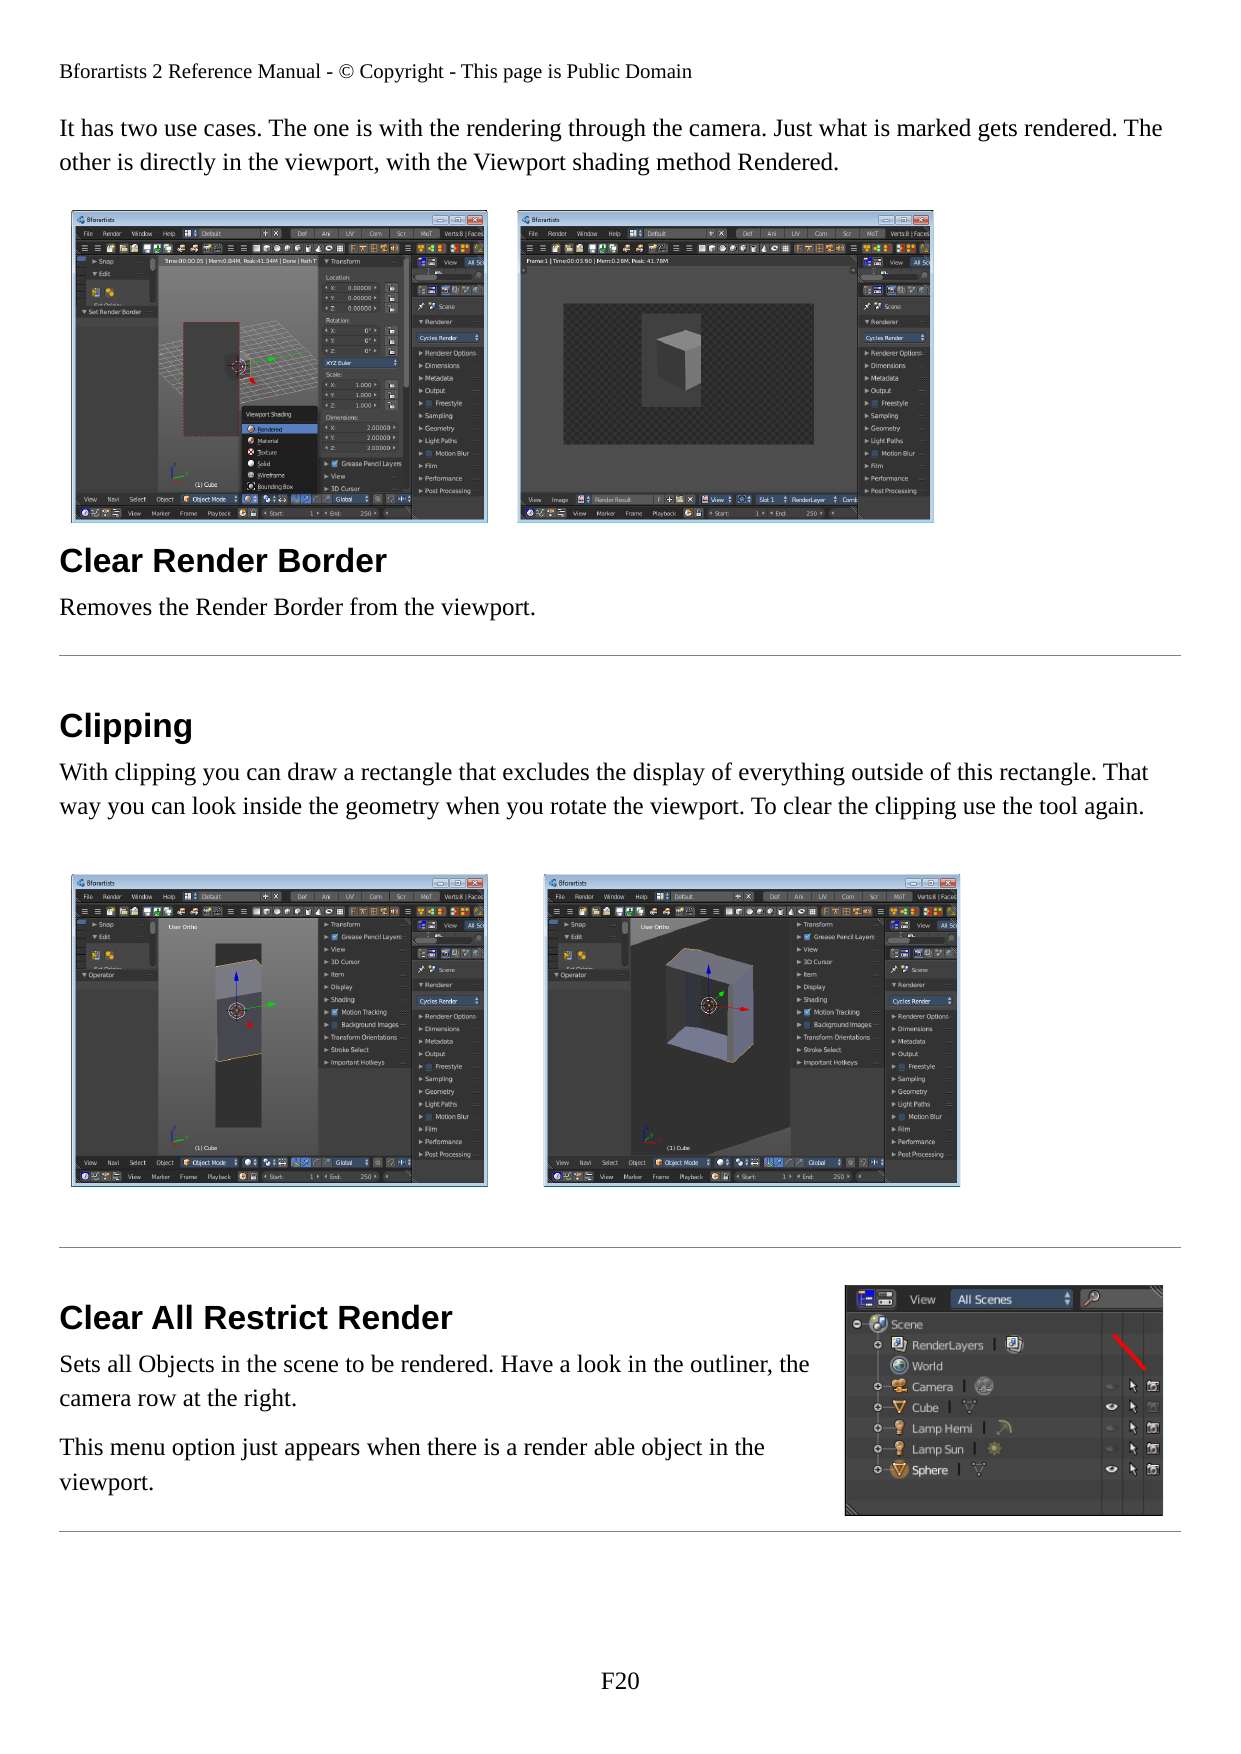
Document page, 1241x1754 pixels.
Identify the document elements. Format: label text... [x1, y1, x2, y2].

picture [517, 210, 934, 523]
picture [71, 874, 488, 1187]
text With clipping you can draw a rectangle that excludes the display of everything outside of this rectangle. That way you can look inside the geometry when you rotate the viewport. To clear the clipping use the tool again. [59, 757, 1181, 820]
text It has two use cases. The one is with the rendering through the camera. Just what is marked gets rendered. The other is directly in the viewport, with the Viewport shading method Rendered. [59, 113, 1181, 176]
subtitle Clipping [59, 706, 1181, 744]
picture [844, 1285, 1164, 1516]
picture [71, 210, 488, 523]
text Removes the Render Border from the viewport. [59, 592, 1181, 620]
text This menu option just appears when there is a render able object in the viewport. [59, 1432, 844, 1496]
picture [543, 874, 961, 1187]
subtitle Clear Render Border [59, 217, 1181, 579]
subtitle [1164, 1298, 1181, 1336]
text Sets all Objects in the scene to be rendered. Have a look in the outliner, the camera row at the right. [59, 1349, 844, 1412]
subtitle Clear All Restrict Render [59, 1298, 844, 1336]
